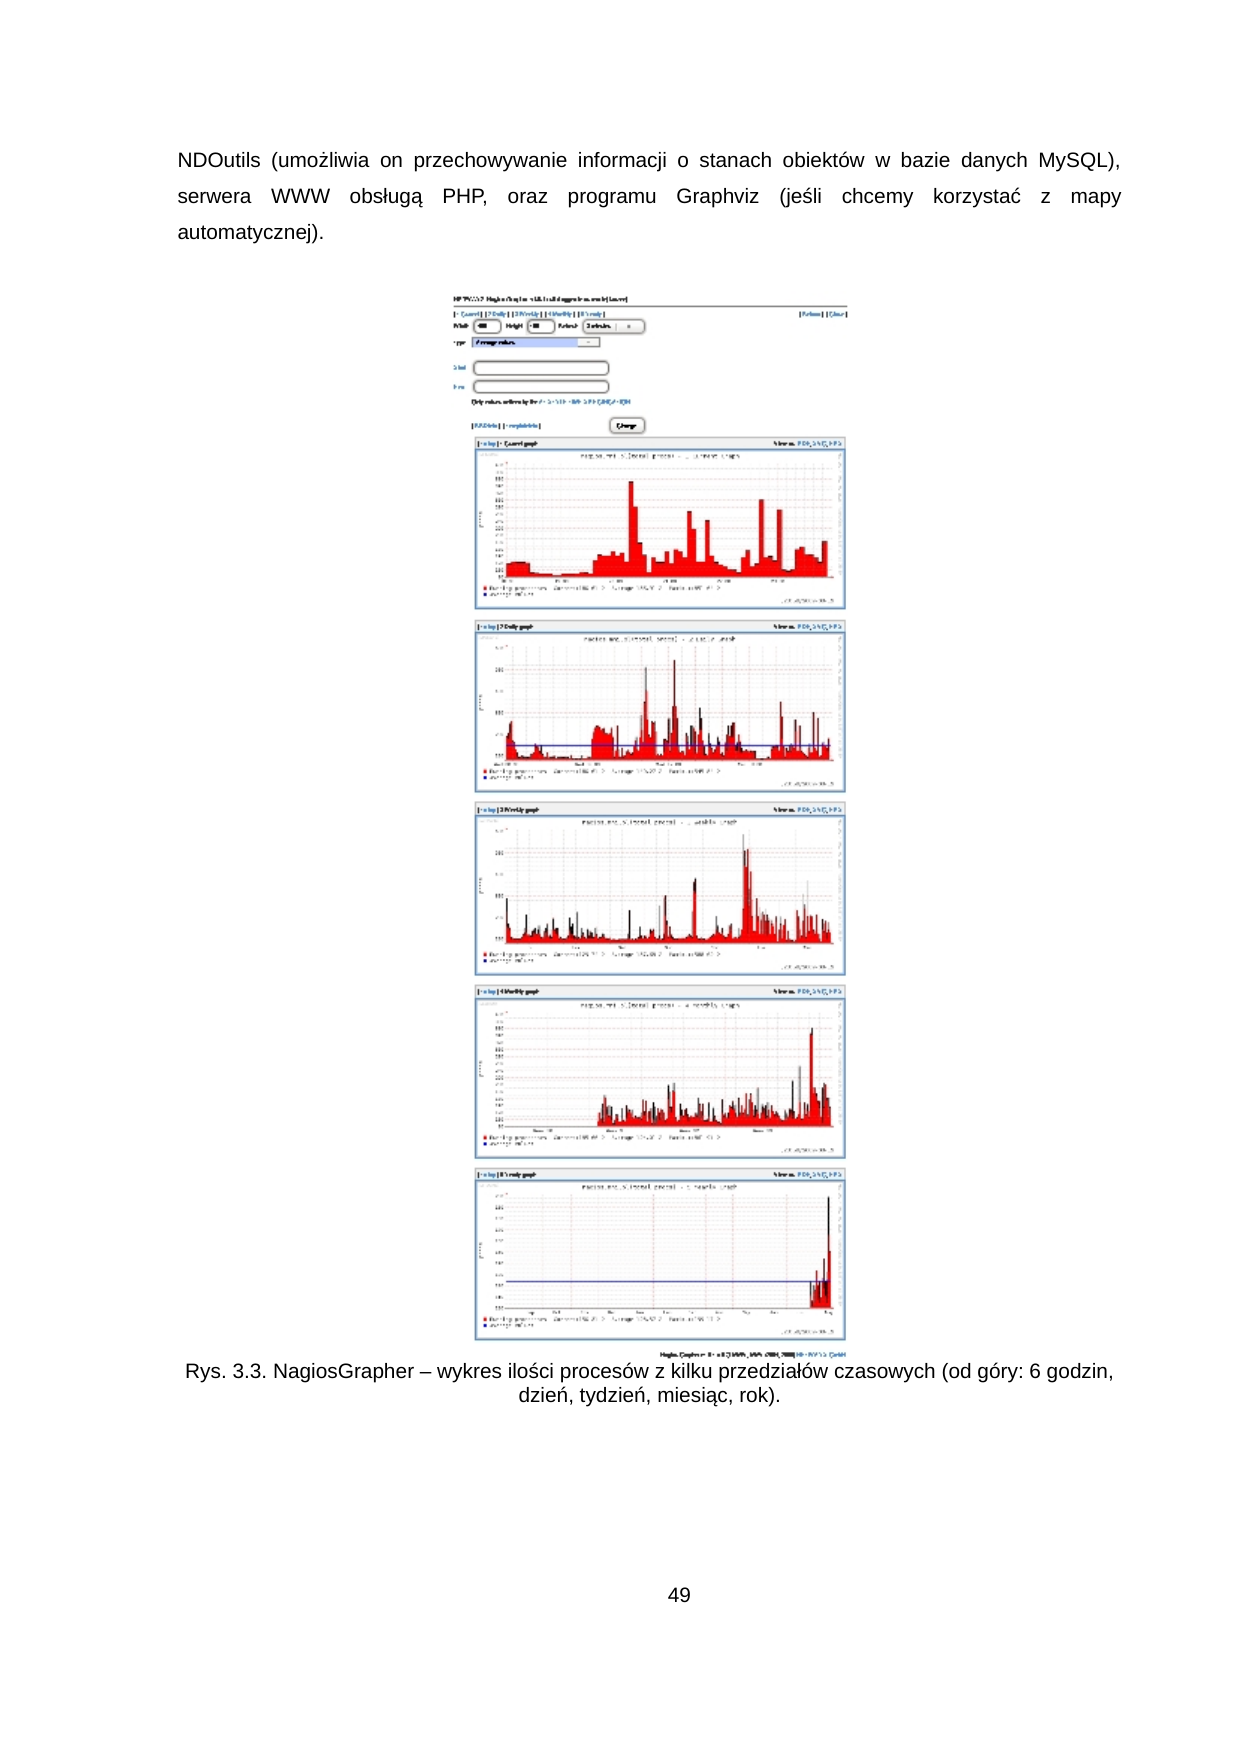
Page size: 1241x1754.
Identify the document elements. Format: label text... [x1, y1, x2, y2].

text Rys. 3.3. NagiosGrapher – wykres ilości procesów z kilku przedziałów czasowych (od góry: 6 godzin, dzień, tydzień, miesiąc, rok). [177, 291, 1122, 1407]
text NDOutils (umożliwia on przechowywanie informacji o stanach obiektów w bazie danych MySQL), serwera WWW obsługą PHP, oraz programu Graphviz (jeśli chcemy korzystać z mapy automatycznej). [177, 148, 1122, 243]
picture [451, 291, 848, 1360]
